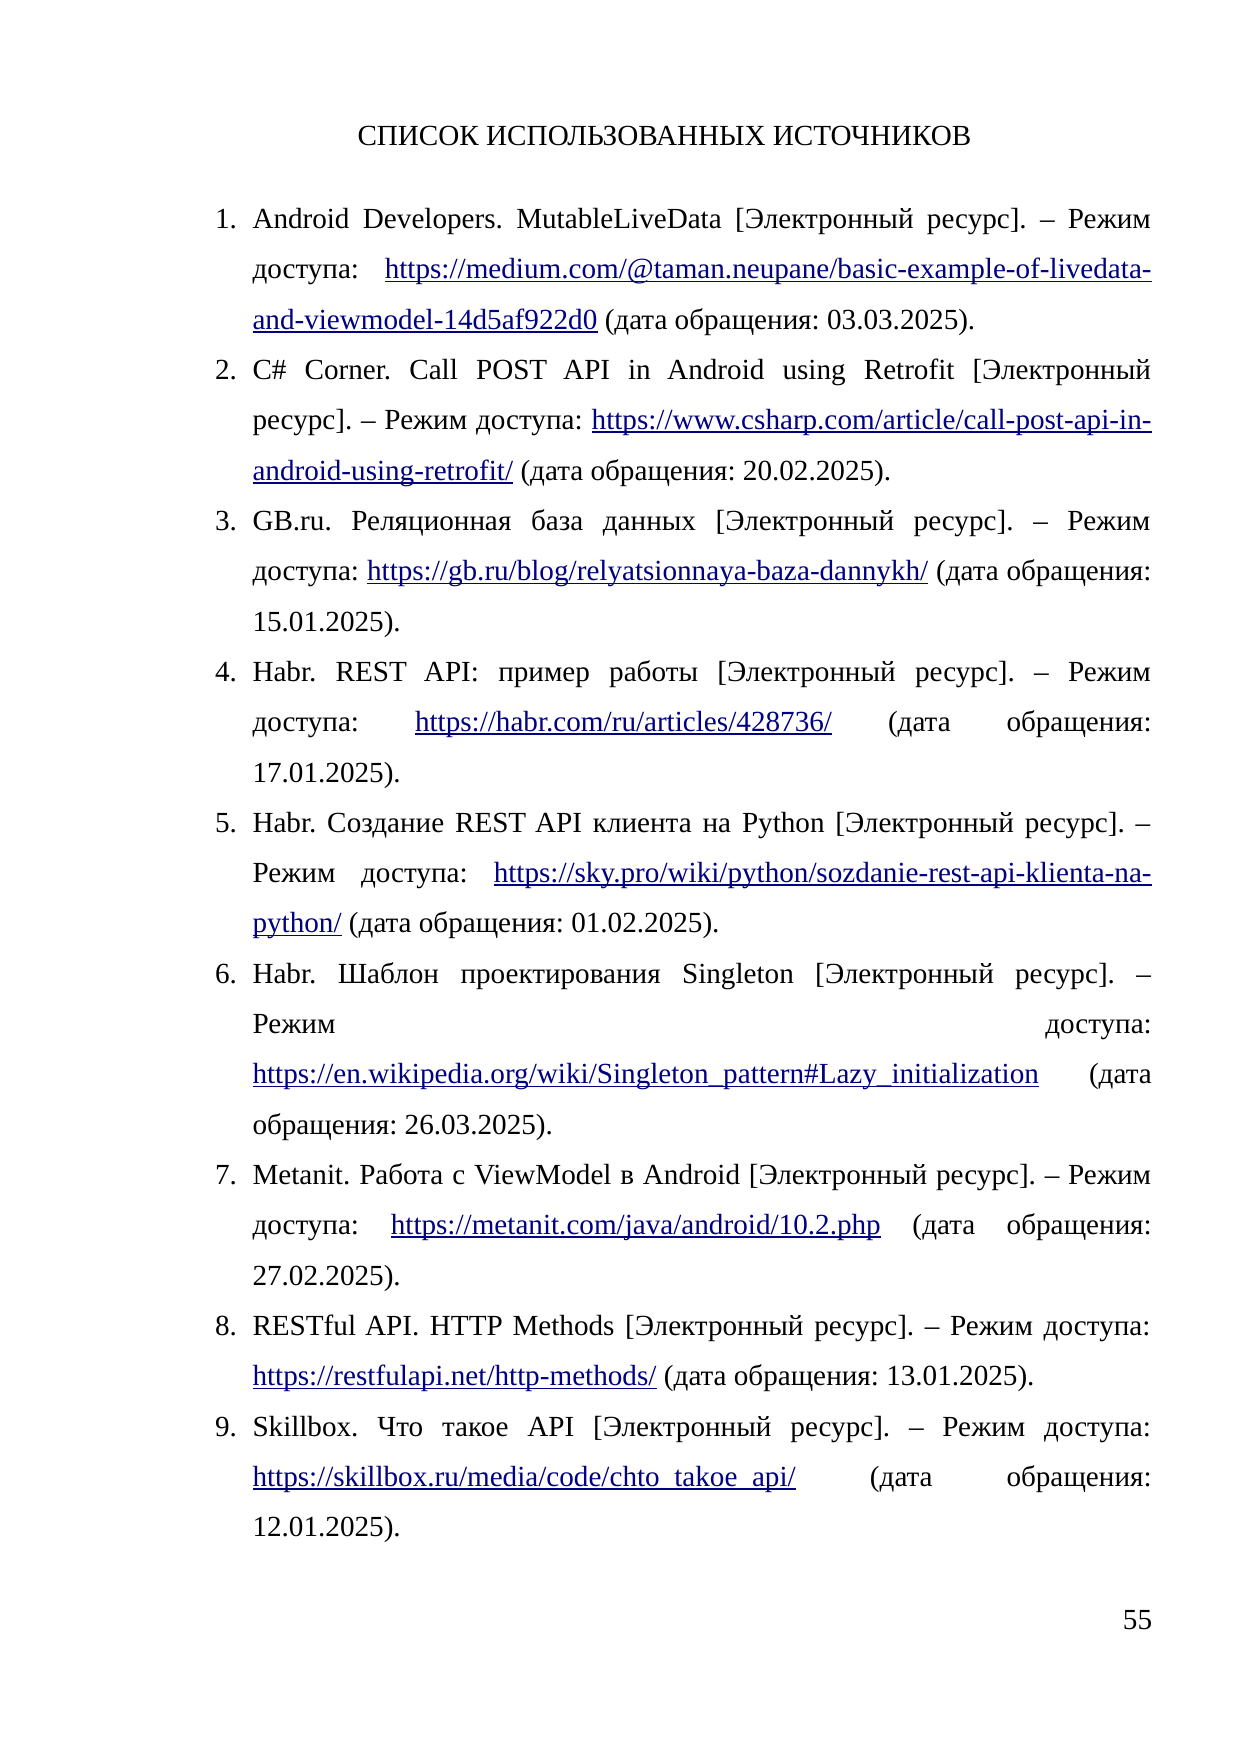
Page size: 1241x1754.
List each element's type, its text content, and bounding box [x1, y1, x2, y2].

list Habr. Шаблон проектирования Singleton [Электронный ресурс]. – Режим доступа: https://en.wikipedia.org/wiki/Singleton_pattern#Lazy_initialization (дата обращения: 26.03.2025). [215, 956, 1152, 1140]
list C# Corner. Call POST API in Android using Retrofit [Электронный ресурс]. – Режим доступа: https://www.csharp.com/article/call-post-api-in-android-using-retrofit/ (дата обращения: 20.02.2025). [215, 352, 1152, 486]
list Habr. REST API: пример работы [Электронный ресурс]. – Режим доступа: https://habr.com/ru/articles/428736/ (дата обращения: 17.01.2025). [215, 654, 1152, 788]
list Android Developers. MutableLiveData [Электронный ресурс]. – Режим доступа: https://medium.com/@taman.neupane/basic-example-of-livedata-and-viewmodel-14d5af922d0 (дата обращения: 03.03.2025). [215, 201, 1152, 335]
list Metanit. Работа с ViewModel в Android [Электронный ресурс]. – Режим доступа: https://metanit.com/java/android/10.2.php (дата обращения: 27.02.2025). [215, 1157, 1152, 1291]
list GB.ru. Реляционная база данных [Электронный ресурс]. – Режим доступа: https://gb.ru/blog/relyatsionnaya-baza-dannykh/ (дата обращения: 15.01.2025). [215, 503, 1152, 637]
list Skillbox. Что такое API [Электронный ресурс]. – Режим доступа: https://skillbox.ru/media/code/chto_takoe_api/ (дата обращения: 12.01.2025). [215, 1409, 1152, 1543]
list Habr. Создание REST API клиента на Python [Электронный ресурс]. – Режим доступа: https://sky.pro/wiki/python/sozdanie-rest-api-klienta-na-python/ (дата обращения: 01.02.2025). [215, 805, 1152, 939]
list RESTful API. HTTP Methods [Электронный ресурс]. – Режим доступа: https://restfulapi.net/http-methods/ (дата обращения: 13.01.2025). [215, 1308, 1152, 1392]
subtitle СПИСОК ИСПОЛЬЗОВАННЫХ ИСТОЧНИКОВ [177, 118, 1152, 152]
